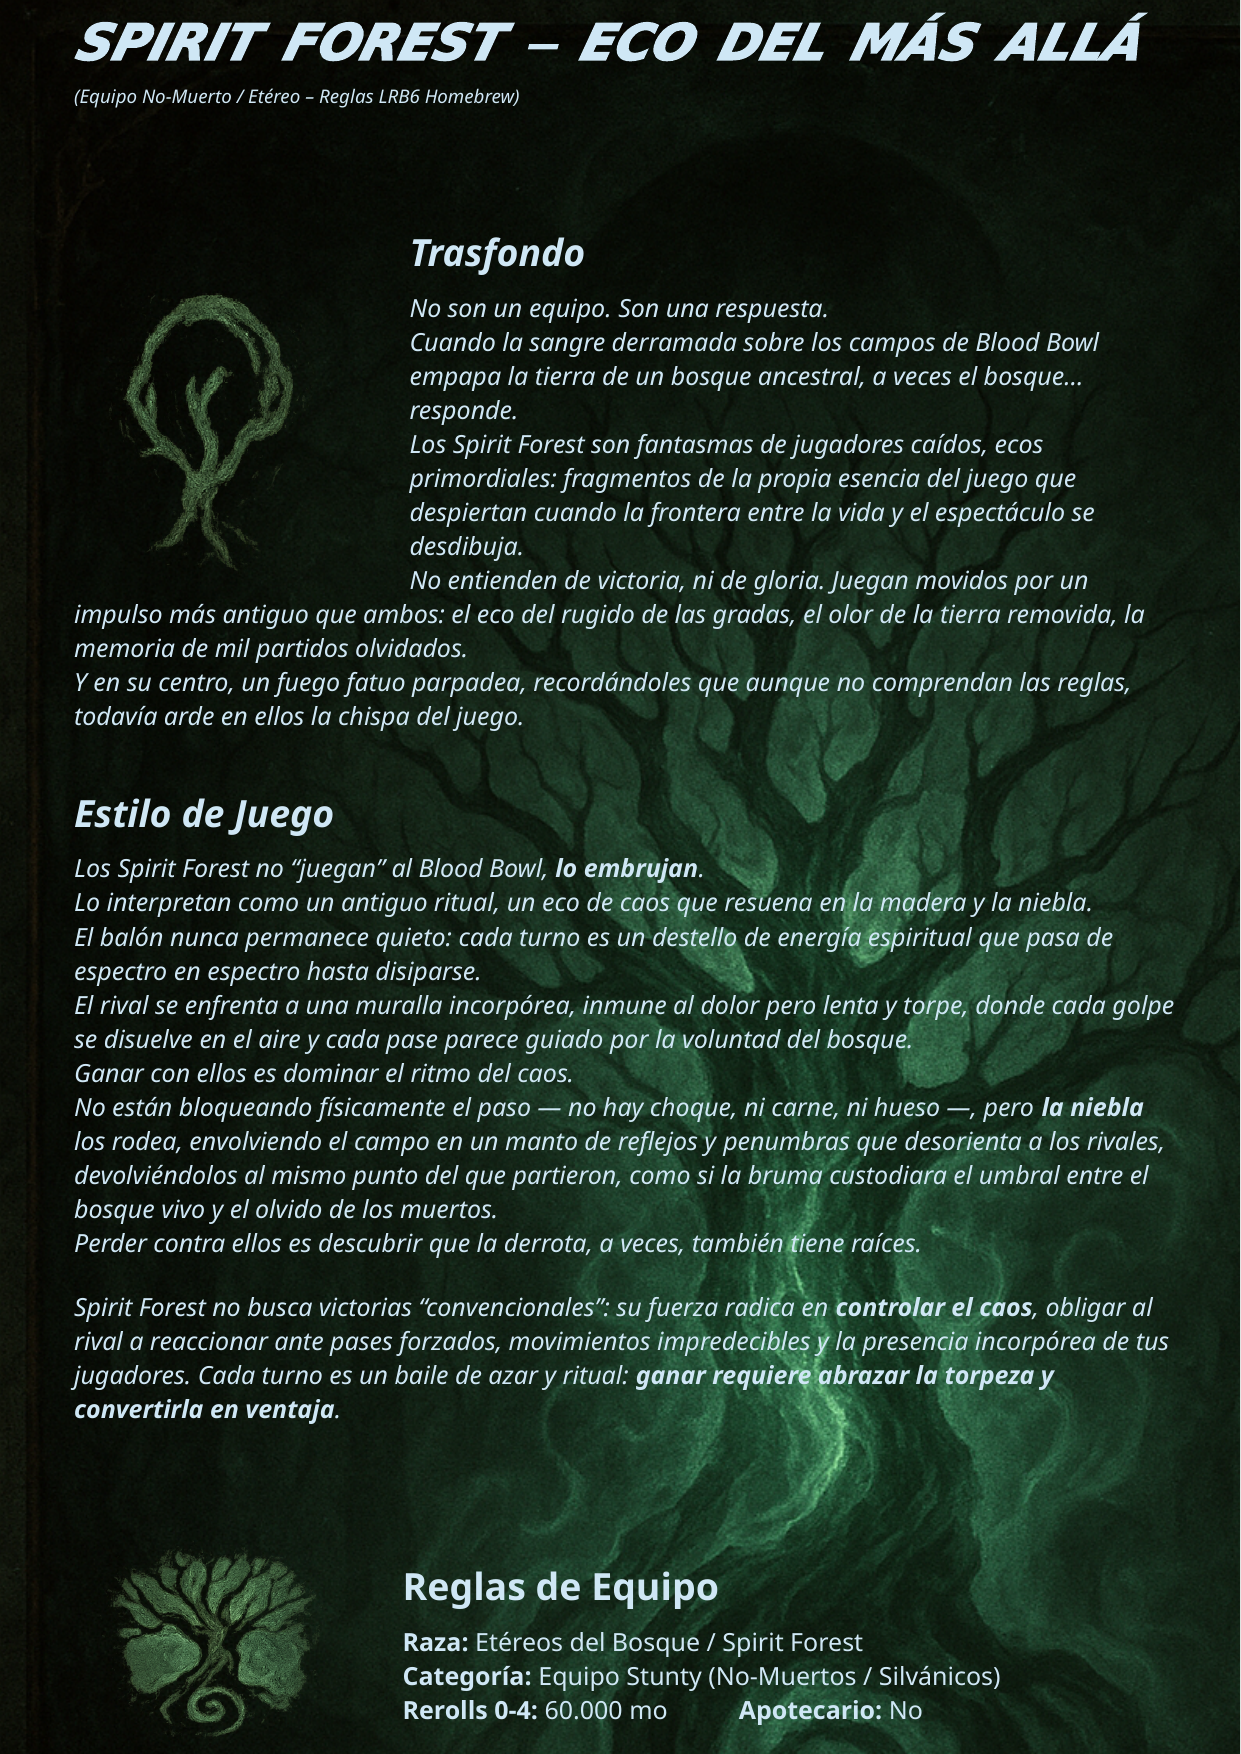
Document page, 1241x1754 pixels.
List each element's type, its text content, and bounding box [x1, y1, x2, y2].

subtitle Trasfondo [333, 227, 1240, 278]
subtitle [74, 227, 85, 278]
picture [0, 0, 1241, 1754]
subtitle Estilo de Juego [74, 787, 1240, 838]
text Los Spirit Forest no “juegan” al Blood Bowl, lo embrujan. Lo interpretan como un antiguo ritual, un eco de caos que resuena en la madera y la niebla. El balón nunca permanece quieto: cada turno es un destello de energía espiritual que pasa de espectro en espectro hasta disiparse. El rival se enfrenta a una muralla incorpórea, inmune al dolor pero lenta y torpe, donde cada golpe se disuelve en el aire y cada pase parece guiado por la voluntad del bosque. Ganar con ellos es dominar el ritmo del caos. No están bloqueando físicamente el paso — no hay choque, ni carne, ni hueso —, pero la niebla los rodea, envolviendo el campo en un manto de reflejos y penumbras que desorienta a los rivales, devolviéndolos al mismo punto del que partieron, como si la bruma custodiara el umbral entre el bosque vivo y el olvido de los muertos. Perder contra ellos es descubrir que la derrota, a veces, también tiene raíces. [74, 851, 1181, 1260]
subtitle Reglas de Equipo [326, 1561, 1240, 1612]
text Raza: Etéreos del Bosque / Spirit Forest Categoría: Equipo Stunty (No-Muertos / Silvánicos) Rerolls 0-4: 60.000 mo Apotecario: No [326, 1624, 1240, 1726]
subtitle SPIRIT FOREST – ECO DEL MÁS ALLÁ [74, 25, 1240, 71]
text (Equipo No-Muerto / Etéreo – Reglas LRB6 Homebrew) [74, 83, 1240, 108]
text Spirit Forest no busca victorias “convencionales”: su fuerza radica en controlar el caos, obligar al rival a reaccionar ante pases forzados, movimientos impredecibles y la presencia incorpórea de tus jugadores. Cada turno es un baile de azar y ritual: ganar requiere abrazar la torpeza y convertirla en ventaja. [74, 1289, 1181, 1426]
text No son un equipo. Son una respuesta. Cuando la sangre derramada sobre los campos de Blood Bowl empapa la tierra de un bosque ancestral, a veces el bosque… responde. Los Spirit Forest son fantasmas de jugadores caídos, ecos primordiales: fragmentos de la propia esencia del juego que despiertan cuando la frontera entre la vida y el espectáculo se desdibuja. No entienden de victoria, ni de gloria. Juegan movidos por un impulso más antiguo que ambos: el eco del rugido de las gradas, el olor de la tierra removida, la memoria de mil partidos olvidados. Y en su centro, un fuego fatuo parpadea, recordándoles que aunque no comprendan las reglas, todavía arde en ellos la chispa del juego. [74, 290, 1181, 733]
